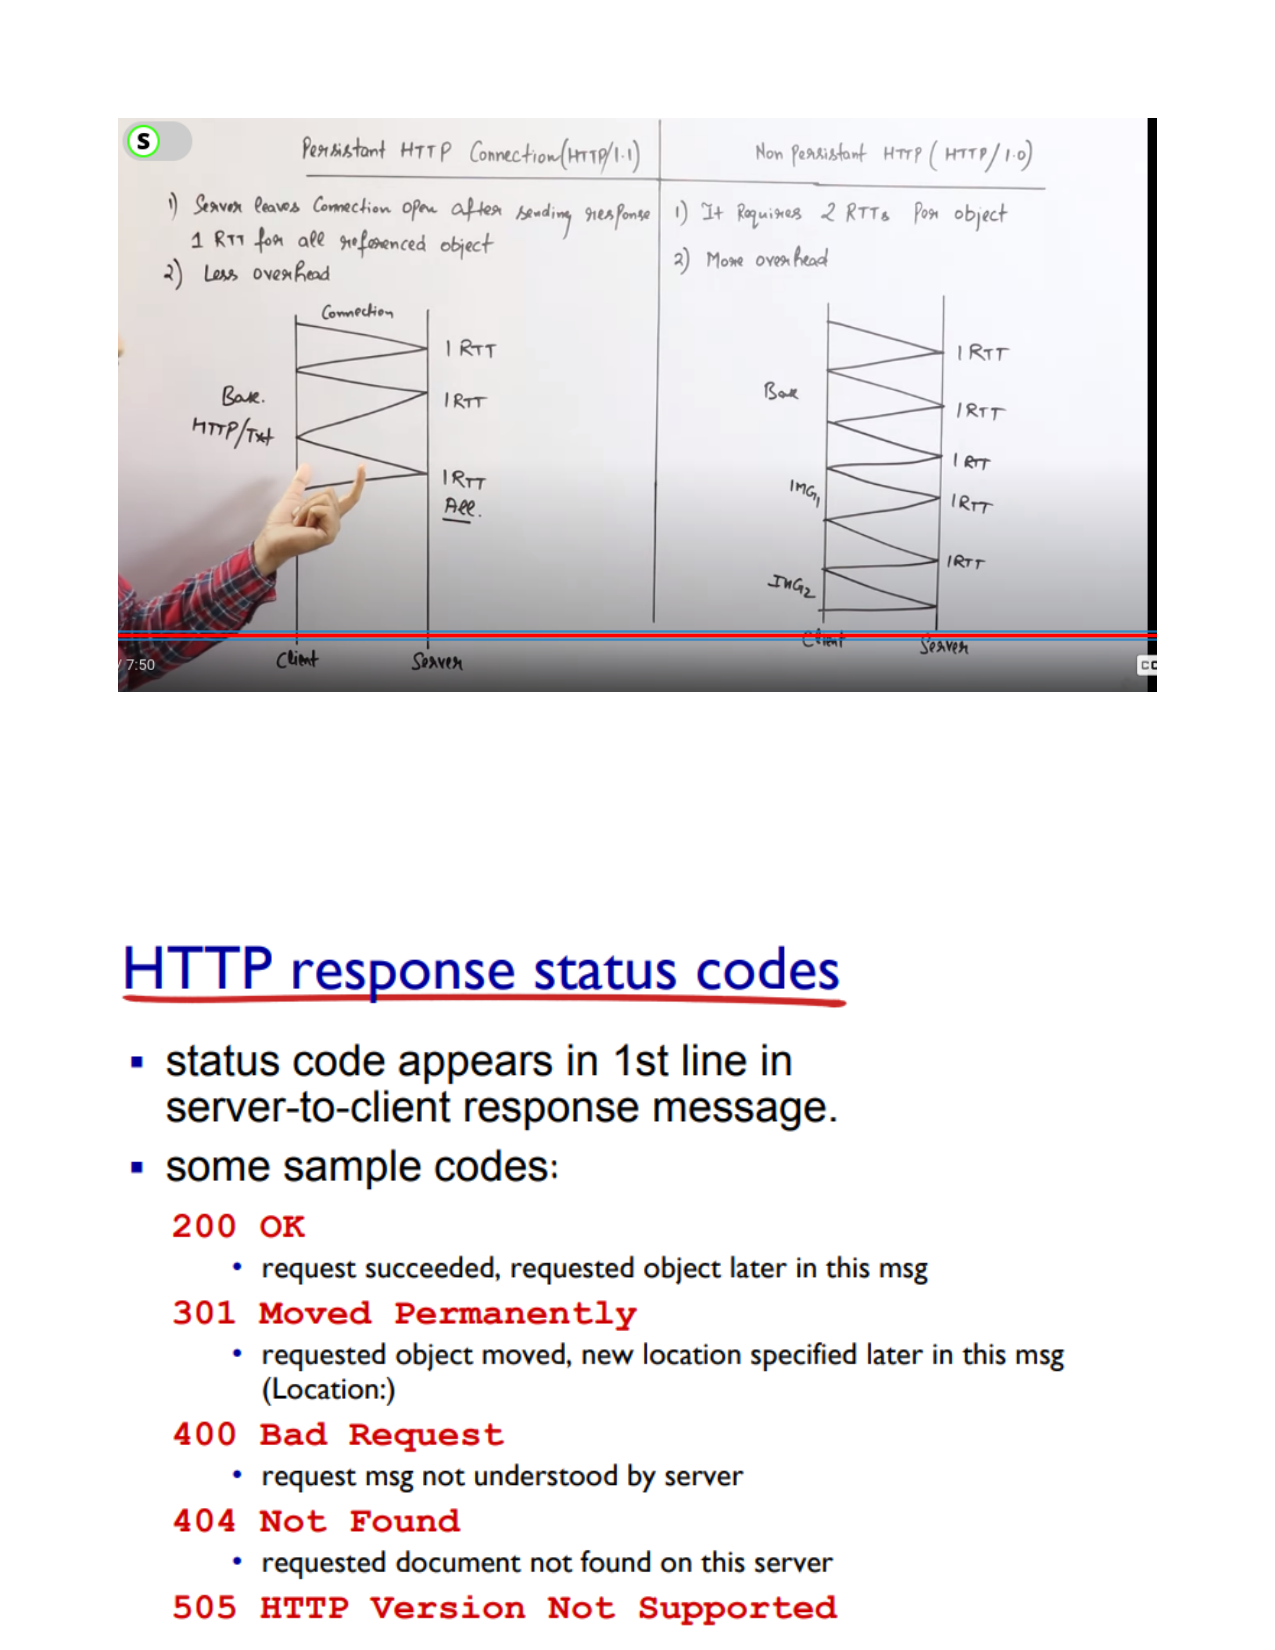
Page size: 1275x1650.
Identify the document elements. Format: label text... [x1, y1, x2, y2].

picture [118, 118, 1157, 692]
picture [84, 908, 1124, 1650]
text Cookies https://youtu.be/gTTpNmwTOig [118, 692, 1157, 890]
